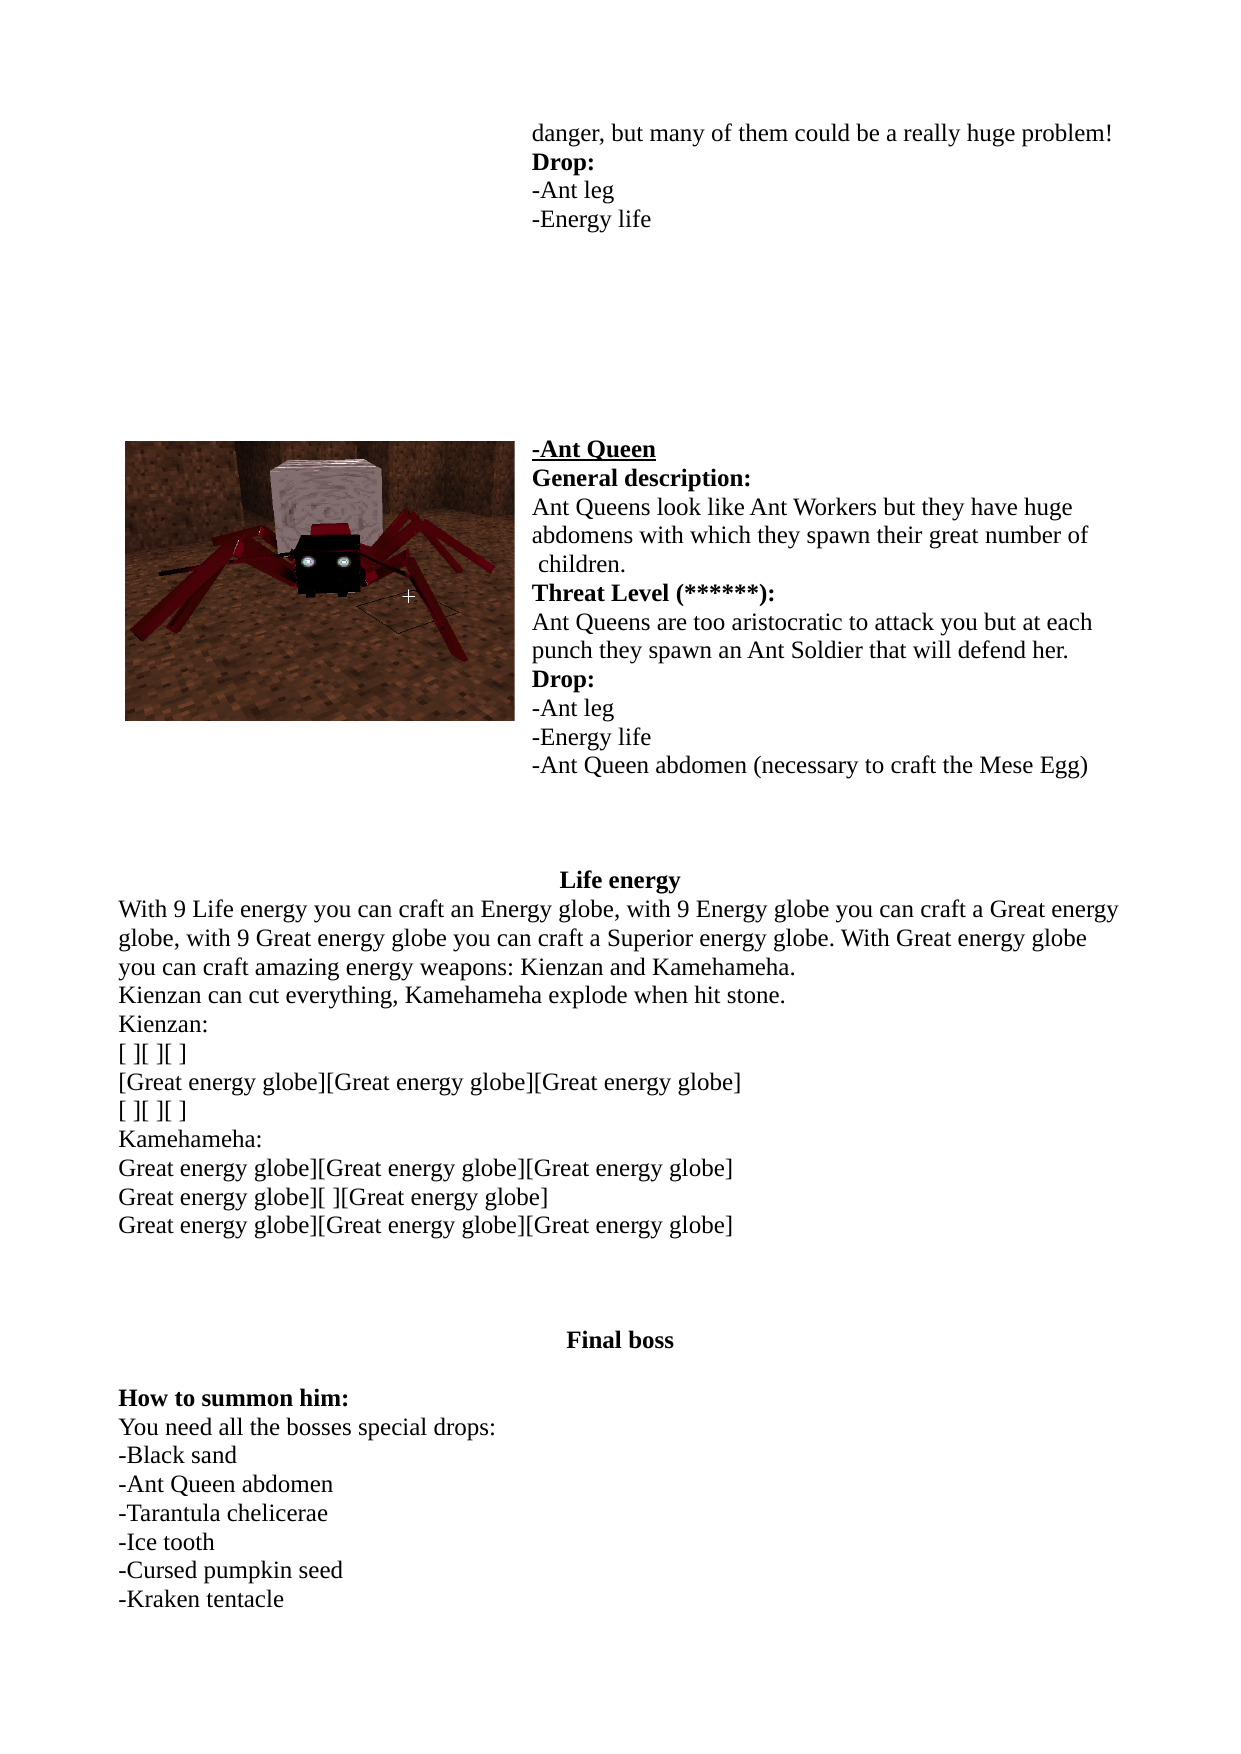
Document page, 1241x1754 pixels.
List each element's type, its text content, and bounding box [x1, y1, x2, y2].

text Great energy globe][Great energy globe][Great energy globe] [118, 1211, 1122, 1239]
text -Energy life [532, 204, 1122, 233]
text danger, but many of them could be a really huge problem! [532, 118, 1122, 147]
text [ ][ ][ ] [118, 1038, 1122, 1067]
text -Ant Queen [532, 434, 1122, 463]
text -Black sand [118, 1441, 1122, 1469]
text Life energy [118, 866, 1122, 894]
text -Ant Queen abdomen (necessary to craft the Mese Egg) [532, 751, 1122, 779]
text Final boss [118, 1326, 1122, 1354]
text children. [532, 549, 1122, 578]
text -Cursed pumpkin seed [118, 1556, 1122, 1584]
text Drop: [532, 664, 1122, 693]
text Kamehameha: [118, 1124, 1122, 1153]
text [Great energy globe][Great energy globe][Great energy globe] [118, 1067, 1122, 1096]
text How to summon him: [118, 1383, 1122, 1412]
text -Kraken tentacle [118, 1584, 1122, 1613]
text Ant Queens look like Ant Workers but they have huge abdomens with which they spawn their great number of [532, 492, 1122, 549]
text Ant Queens are too aristocratic to attack you but at each punch they spawn an Ant Soldier that will defend her. [532, 607, 1122, 664]
text -Ant Queen abdomen [118, 1469, 1122, 1498]
text With 9 Life energy you can craft an Energy globe, with 9 Energy globe you can craft a Great energy globe, with 9 Great energy globe you can craft a Superior energy globe. With Great energy globe you can craft amazing energy weapons: Kienzan and Kamehameha. [118, 894, 1122, 981]
text Drop: [532, 147, 1122, 176]
text General description: [532, 463, 1122, 492]
text -Ice tooth [118, 1527, 1122, 1556]
text -Ant leg [532, 176, 1122, 204]
text -Ant leg [532, 693, 1122, 722]
text -Energy life [532, 722, 1122, 751]
picture [125, 441, 515, 721]
text [ ][ ][ ] [118, 1096, 1122, 1124]
text Kienzan can cut everything, Kamehameha explode when hit stone. [118, 981, 1122, 1009]
text You need all the bosses special drops: [118, 1412, 1122, 1441]
text Threat Level (******): [532, 578, 1122, 607]
text Great energy globe][ ][Great energy globe] [118, 1182, 1122, 1211]
text Great energy globe][Great energy globe][Great energy globe] [118, 1153, 1122, 1182]
text Kienzan: [118, 1009, 1122, 1038]
text -Tarantula chelicerae [118, 1498, 1122, 1527]
